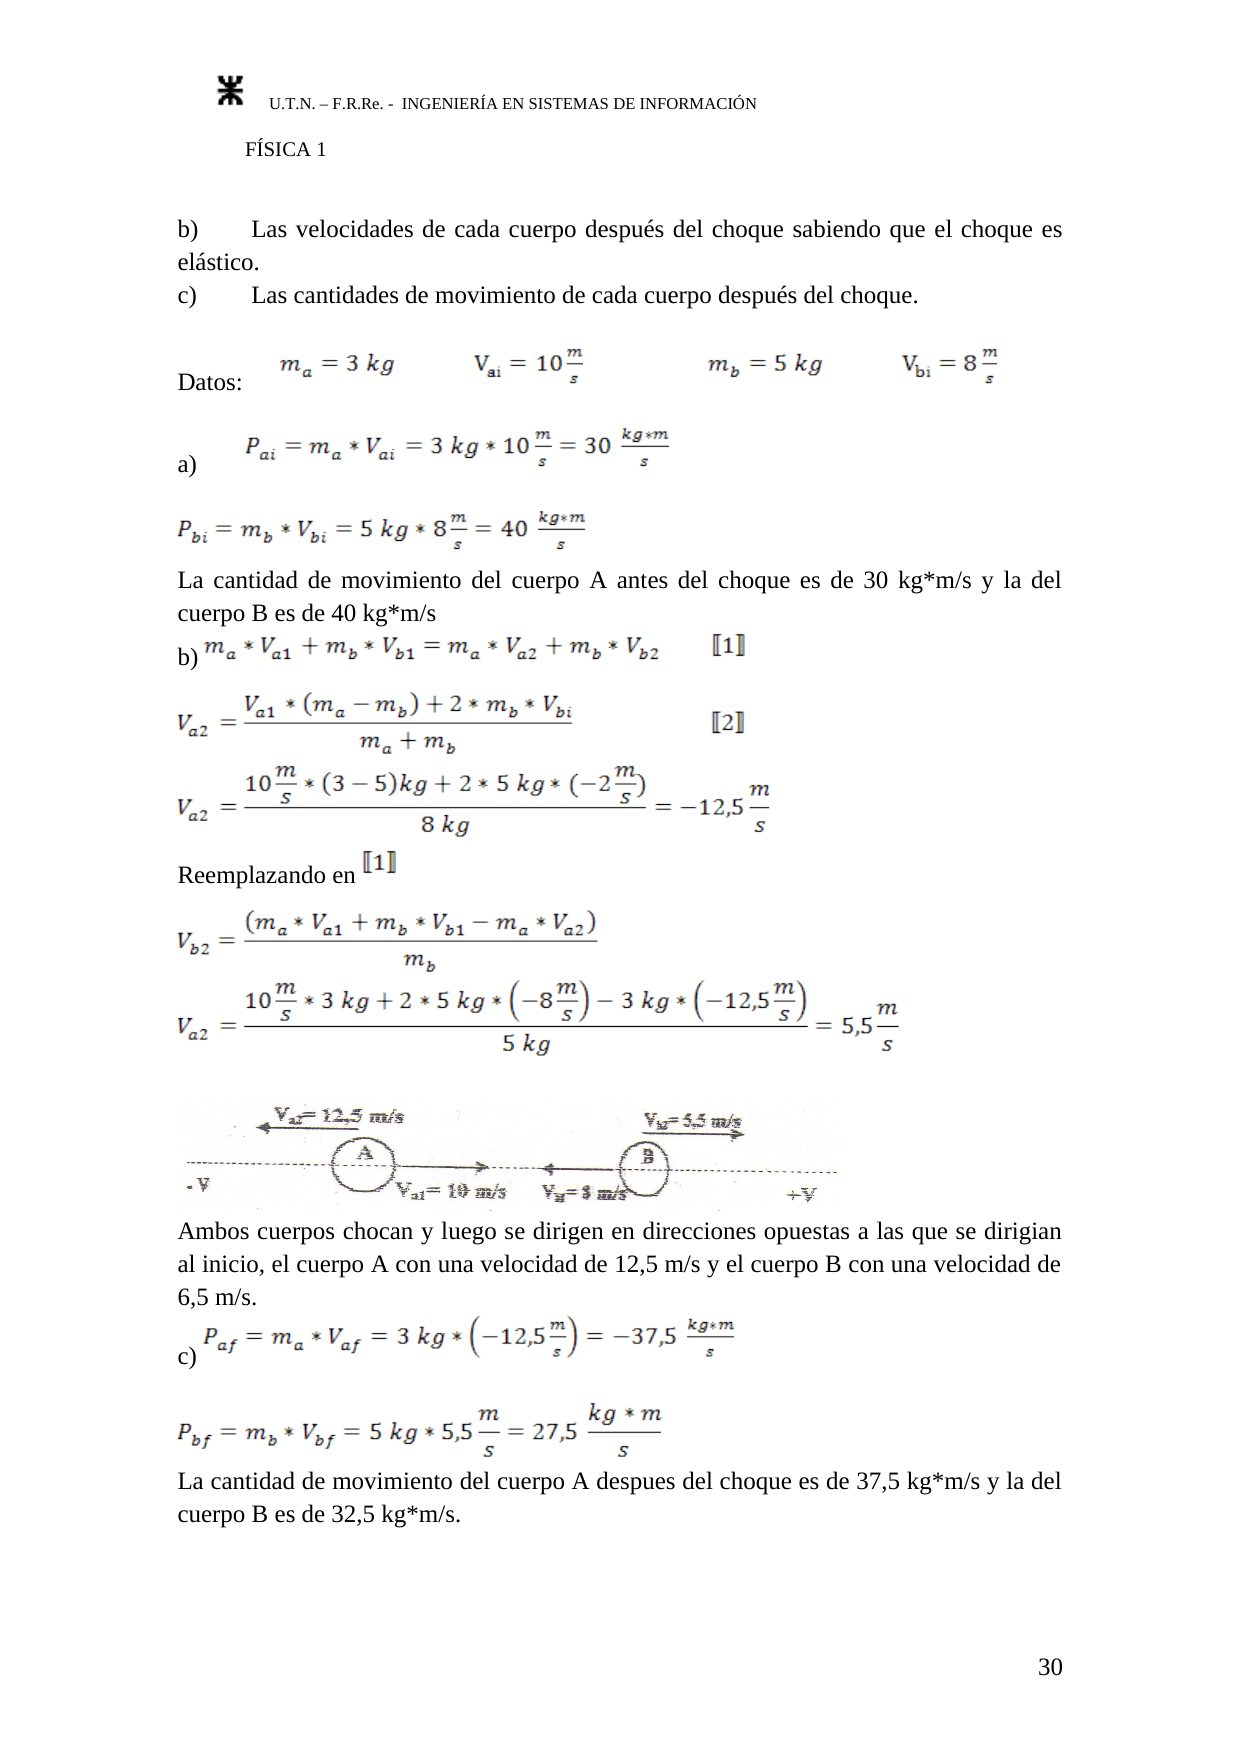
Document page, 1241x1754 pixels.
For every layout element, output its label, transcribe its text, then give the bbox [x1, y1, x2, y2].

picture [177, 508, 585, 556]
picture [203, 1315, 734, 1365]
picture [177, 1401, 663, 1462]
text Reemplazando en [177, 849, 1063, 903]
picture [177, 763, 770, 845]
picture [361, 848, 398, 883]
picture [280, 346, 583, 390]
picture [246, 426, 669, 473]
text a) [177, 426, 1063, 561]
picture [177, 980, 899, 1064]
picture [177, 909, 598, 977]
picture [708, 346, 998, 390]
text b) Las velocidades de cada cuerpo después del choque sabiendo que el choque es elástico. [177, 214, 1063, 276]
text b) [177, 631, 1063, 686]
text Datos: [177, 346, 1063, 418]
picture [204, 631, 745, 666]
text Ambos cuerpos chocan y luego se dirigen en direcciones opuestas a las que se dirigian al inicio, el cuerpo A con una velocidad de 12,5 m/s y el cuerpo B con una velocidad de 6,5 m/s. [177, 1216, 1063, 1311]
picture [177, 1100, 844, 1212]
text La cantidad de movimiento del cuerpo A despues del choque es de 37,5 kg*m/s y la del cuerpo B es de 32,5 kg*m/s. [177, 1466, 1063, 1528]
picture [177, 692, 746, 759]
text La cantidad de movimiento del cuerpo A antes del choque es de 30 kg*m/s y la del cuerpo B es de 40 kg*m/s [177, 565, 1063, 627]
text c) Las cantidades de movimiento de cada cuerpo después del choque. [177, 280, 1063, 309]
text c) [177, 1315, 1063, 1393]
